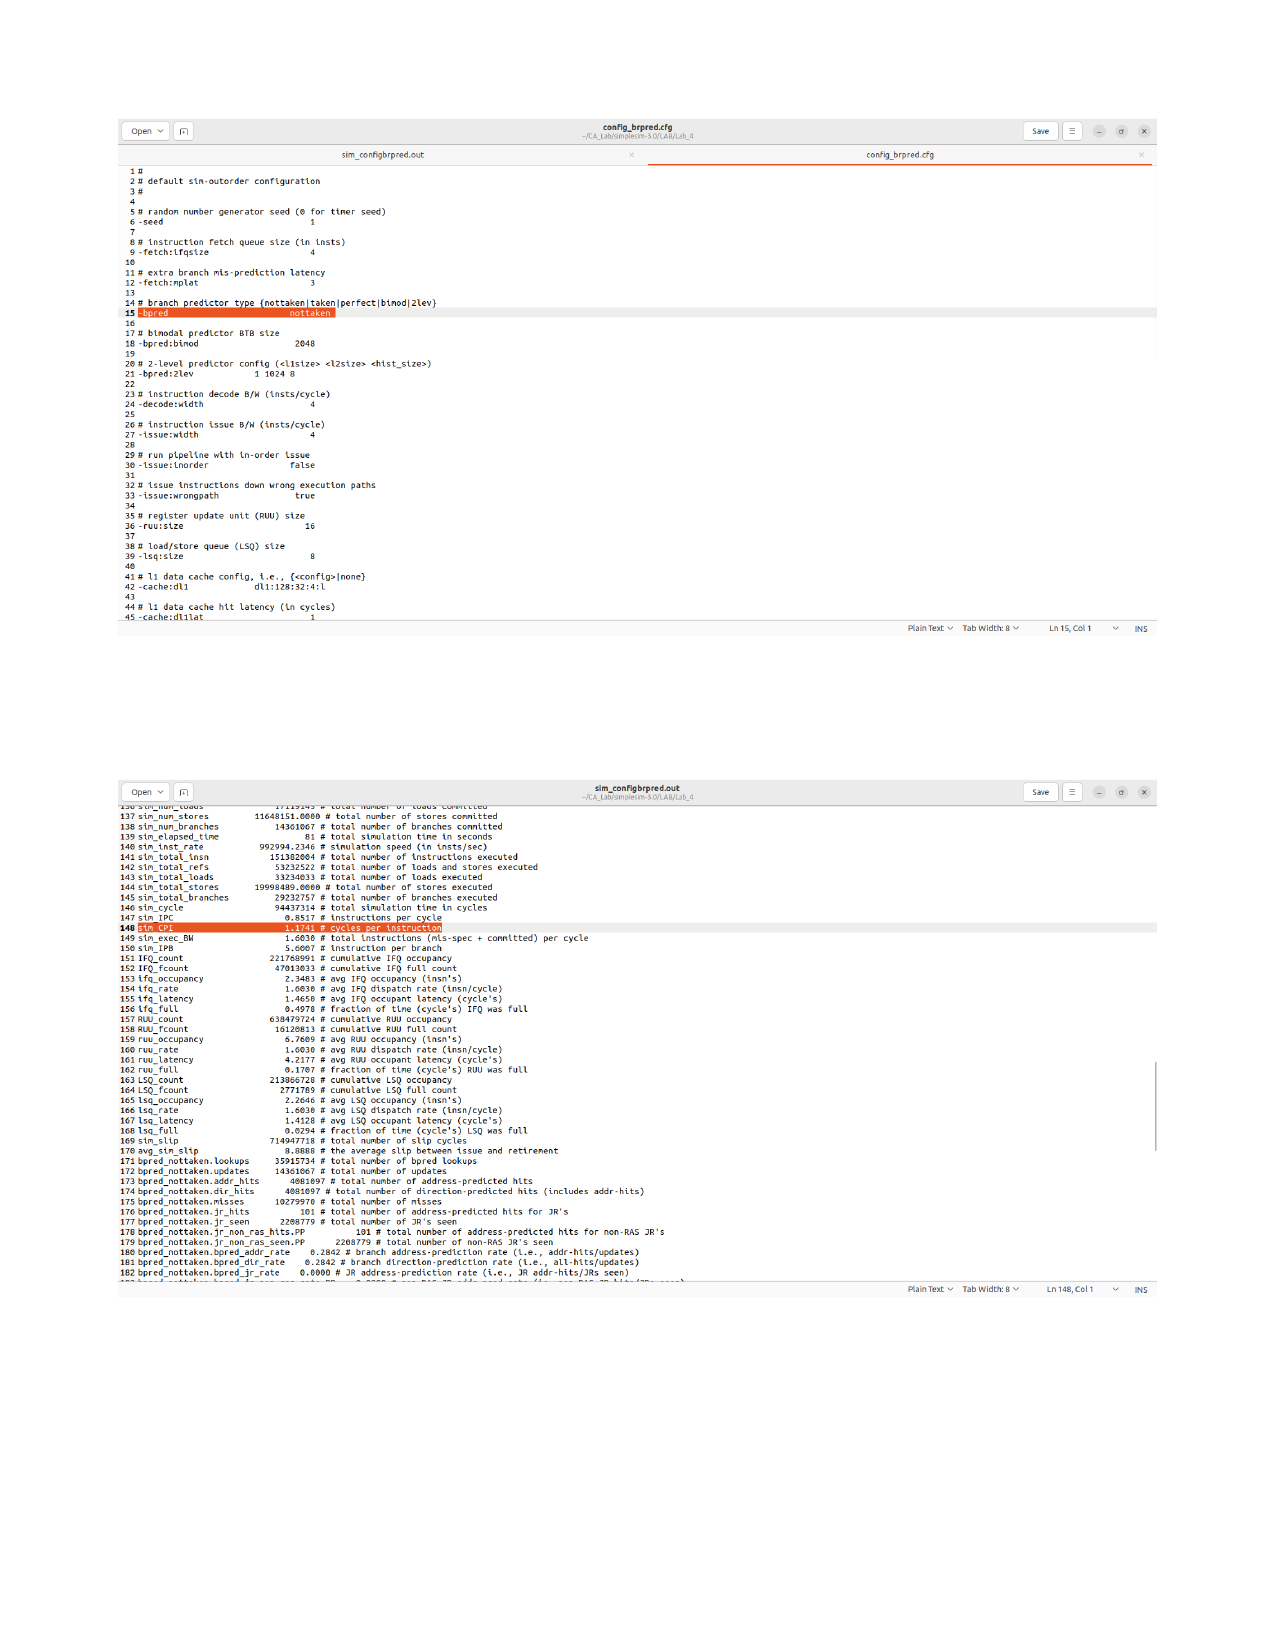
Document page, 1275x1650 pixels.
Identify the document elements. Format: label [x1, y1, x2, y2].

picture [118, 779, 1157, 1297]
picture [118, 118, 1157, 636]
